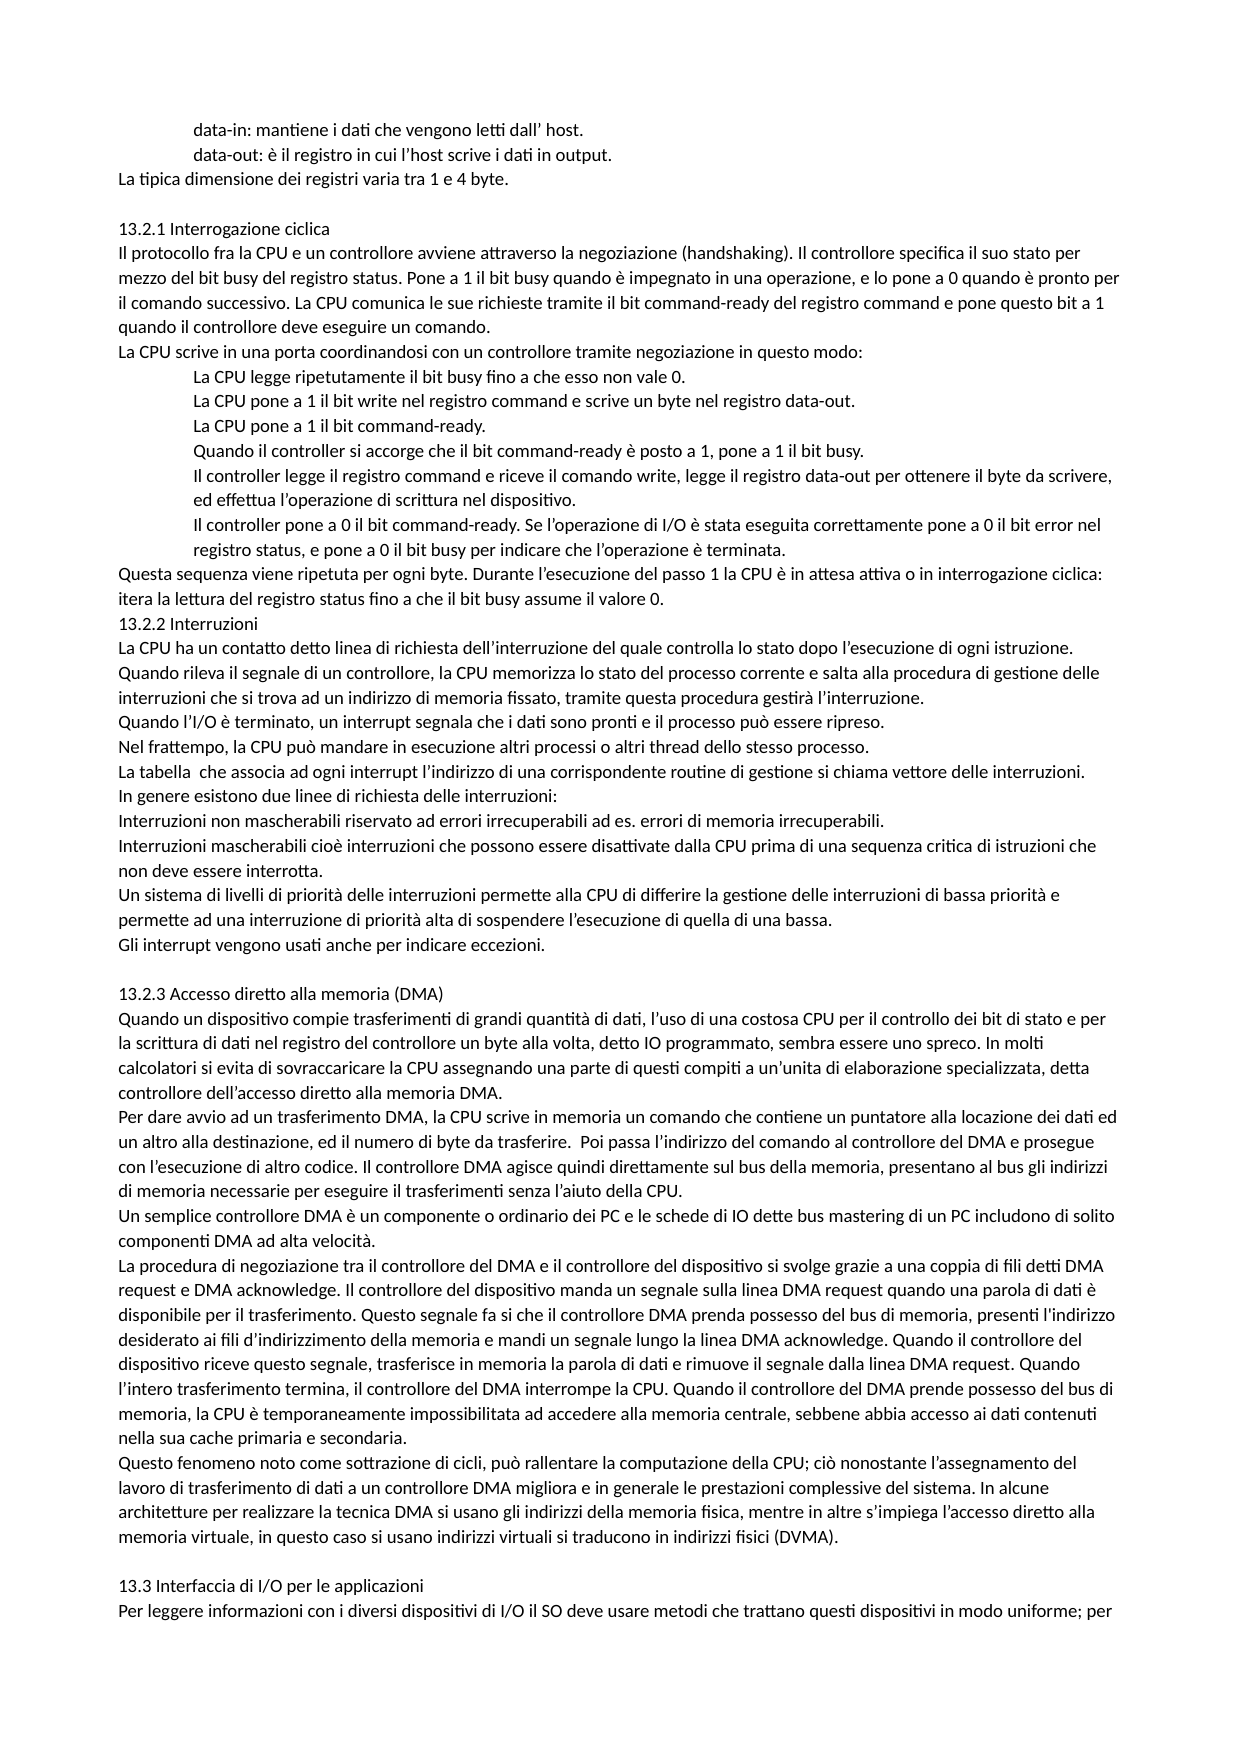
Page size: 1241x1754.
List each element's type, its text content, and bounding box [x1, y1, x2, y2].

text La tipica dimensione dei registri varia tra 1 e 4 byte. [118, 167, 1122, 190]
text 13.2.1 Interrogazione ciclica [118, 217, 1122, 240]
list data-out: è il registro in cui l’host scrive i dati in output. [193, 143, 1122, 166]
text Per dare avvio ad un trasferimento DMA, la CPU scrive in memoria un comando che contiene un puntatore alla locazione dei dati ed un altro alla destinazione, ed il numero di byte da trasferire. Poi passa l’indirizzo del comando al controllore del DMA e prosegue con l’esecuzione di altro codice. Il controllore DMA agisce quindi direttamente sul bus della memoria, presentano al bus gli indirizzi di memoria necessarie per eseguire il trasferimenti senza l’aiuto della CPU. [118, 1106, 1122, 1203]
text Il protocollo fra la CPU e un controllore avviene attraverso la negoziazione (handshaking). Il controllore specifica il suo stato per mezzo del bit busy del registro status. Pone a 1 il bit busy quando è impegnato in una operazione, e lo pone a 0 quando è pronto per il comando successivo. La CPU comunica le sue richieste tramite il bit command-ready del registro command e pone questo bit a 1 quando il controllore deve eseguire un comando. [118, 242, 1122, 338]
text 13.3 Interfaccia di I/O per le applicazioni [118, 1575, 1122, 1598]
text Quando l’I/O è terminato, un interrupt segnala che i dati sono pronti e il processo può essere ripreso. [118, 711, 1122, 733]
text Quando un dispositivo compie trasferimenti di grandi quantità di dati, l’uso di una costosa CPU per il controllo dei bit di stato e per la scrittura di dati nel registro del controllore un byte alla volta, detto IO programmato, sembra essere uno spreco. In molti calcolatori si evita di sovraccaricare la CPU assegnando una parte di questi compiti a un’unita di elaborazione specializzata, detta controllore dell’accesso diretto alla memoria DMA. [118, 1007, 1122, 1104]
list La CPU legge ripetutamente il bit busy fino a che esso non vale 0. [193, 365, 1122, 388]
text 13.2.3 Accesso diretto alla memoria (DMA) [118, 982, 1122, 1005]
list La CPU pone a 1 il bit command-ready. [193, 414, 1122, 437]
text La procedura di negoziazione tra il controllore del DMA e il controllore del dispositivo si svolge grazie a una coppia di fili detti DMA request e DMA acknowledge. Il controllore del dispositivo manda un segnale sulla linea DMA request quando una parola di dati è disponibile per il trasferimento. Questo segnale fa si che il controllore DMA prenda possesso del bus di memoria, presenti l'indirizzo desiderato ai fili d’indirizzimento della memoria e mandi un segnale lungo la linea DMA acknowledge. Quando il controllore del dispositivo riceve questo segnale, trasferisce in memoria la parola di dati e rimuove il segnale dalla linea DMA request. Quando l’intero trasferimento termina, il controllore del DMA interrompe la CPU. Quando il controllore del DMA prende possesso del bus di memoria, la CPU è temporaneamente impossibilitata ad accedere alla memoria centrale, sebbene abbia accesso ai dati contenuti nella sua cache primaria e secondaria. [118, 1254, 1122, 1449]
text Interruzioni non mascherabili riservato ad errori irrecuperabili ad es. errori di memoria irrecuperabili. [118, 809, 1122, 832]
list Il controller legge il registro command e riceve il comando write, legge il registro data-out per ottenere il byte da scrivere, ed effettua l’operazione di scrittura nel dispositivo. [193, 464, 1122, 511]
text Interruzioni mascherabili cioè interruzioni che possono essere disattivate dalla CPU prima di una sequenza critica di istruzioni che non deve essere interrotta. [118, 834, 1122, 882]
text Un sistema di livelli di priorità delle interruzioni permette alla CPU di differire la gestione delle interruzioni di bassa priorità e permette ad una interruzione di priorità alta di sospendere l’esecuzione di quella di una bassa. [118, 883, 1122, 931]
text Quando rileva il segnale di un controllore, la CPU memorizza lo stato del processo corrente e salta alla procedura di gestione delle interruzioni che si trova ad un indirizzo di memoria fissato, tramite questa procedura gestirà l’interruzione. [118, 661, 1122, 709]
list Il controller pone a 0 il bit command-ready. Se l’operazione di I/O è stata eseguita correttamente pone a 0 il bit error nel registro status, e pone a 0 il bit busy per indicare che l’operazione è terminata. [193, 513, 1122, 561]
text La CPU ha un contatto detto linea di richiesta dell’interruzione del quale controlla lo stato dopo l’esecuzione di ogni istruzione. [118, 637, 1122, 659]
text Questo fenomeno noto come sottrazione di cicli, può rallentare la computazione della CPU; ciò nonostante l’assegnamento del lavoro di trasferimento di dati a un controllore DMA migliora e in generale le prestazioni complessive del sistema. In alcune architetture per realizzare la tecnica DMA si usano gli indirizzi della memoria fisica, mentre in altre s’impiega l’accesso diretto alla [118, 1451, 1122, 1523]
text Per leggere informazioni con i diversi dispositivi di I/O il SO deve usare metodi che trattano questi dispositivi in modo uniforme; per [118, 1599, 1122, 1622]
text Gli interrupt vengono usati anche per indicare eccezioni. [118, 933, 1122, 956]
text In genere esistono due linee di richiesta delle interruzioni: [118, 785, 1122, 808]
list data-in: mantiene i dati che vengono letti dall’ host. [193, 118, 1122, 141]
text 13.2.2 Interruzioni [118, 612, 1122, 635]
text La tabella che associa ad ogni interrupt l’indirizzo di una corrispondente routine di gestione si chiama vettore delle interruzioni. [118, 760, 1122, 783]
text La CPU scrive in una porta coordinandosi con un controllore tramite negoziazione in questo modo: [118, 340, 1122, 363]
list La CPU pone a 1 il bit write nel registro command e scrive un byte nel registro data-out. [193, 390, 1122, 413]
list Quando il controller si accorge che il bit command-ready è posto a 1, pone a 1 il bit busy. [193, 439, 1122, 462]
text Nel frattempo, la CPU può mandare in esecuzione altri processi o altri thread dello stesso processo. [118, 735, 1122, 758]
text Un semplice controllore DMA è un componente o ordinario dei PC e le schede di IO dette bus mastering di un PC includono di solito componenti DMA ad alta velocità. [118, 1204, 1122, 1252]
text Questa sequenza viene ripetuta per ogni byte. Durante l’esecuzione del passo 1 la CPU è in attesa attiva o in interrogazione ciclica: itera la lettura del registro status fino a che il bit busy assume il valore 0. [118, 562, 1122, 610]
text memoria virtuale, in questo caso si usano indirizzi virtuali si traducono in indirizzi fisici (DVMA). [118, 1525, 1122, 1548]
